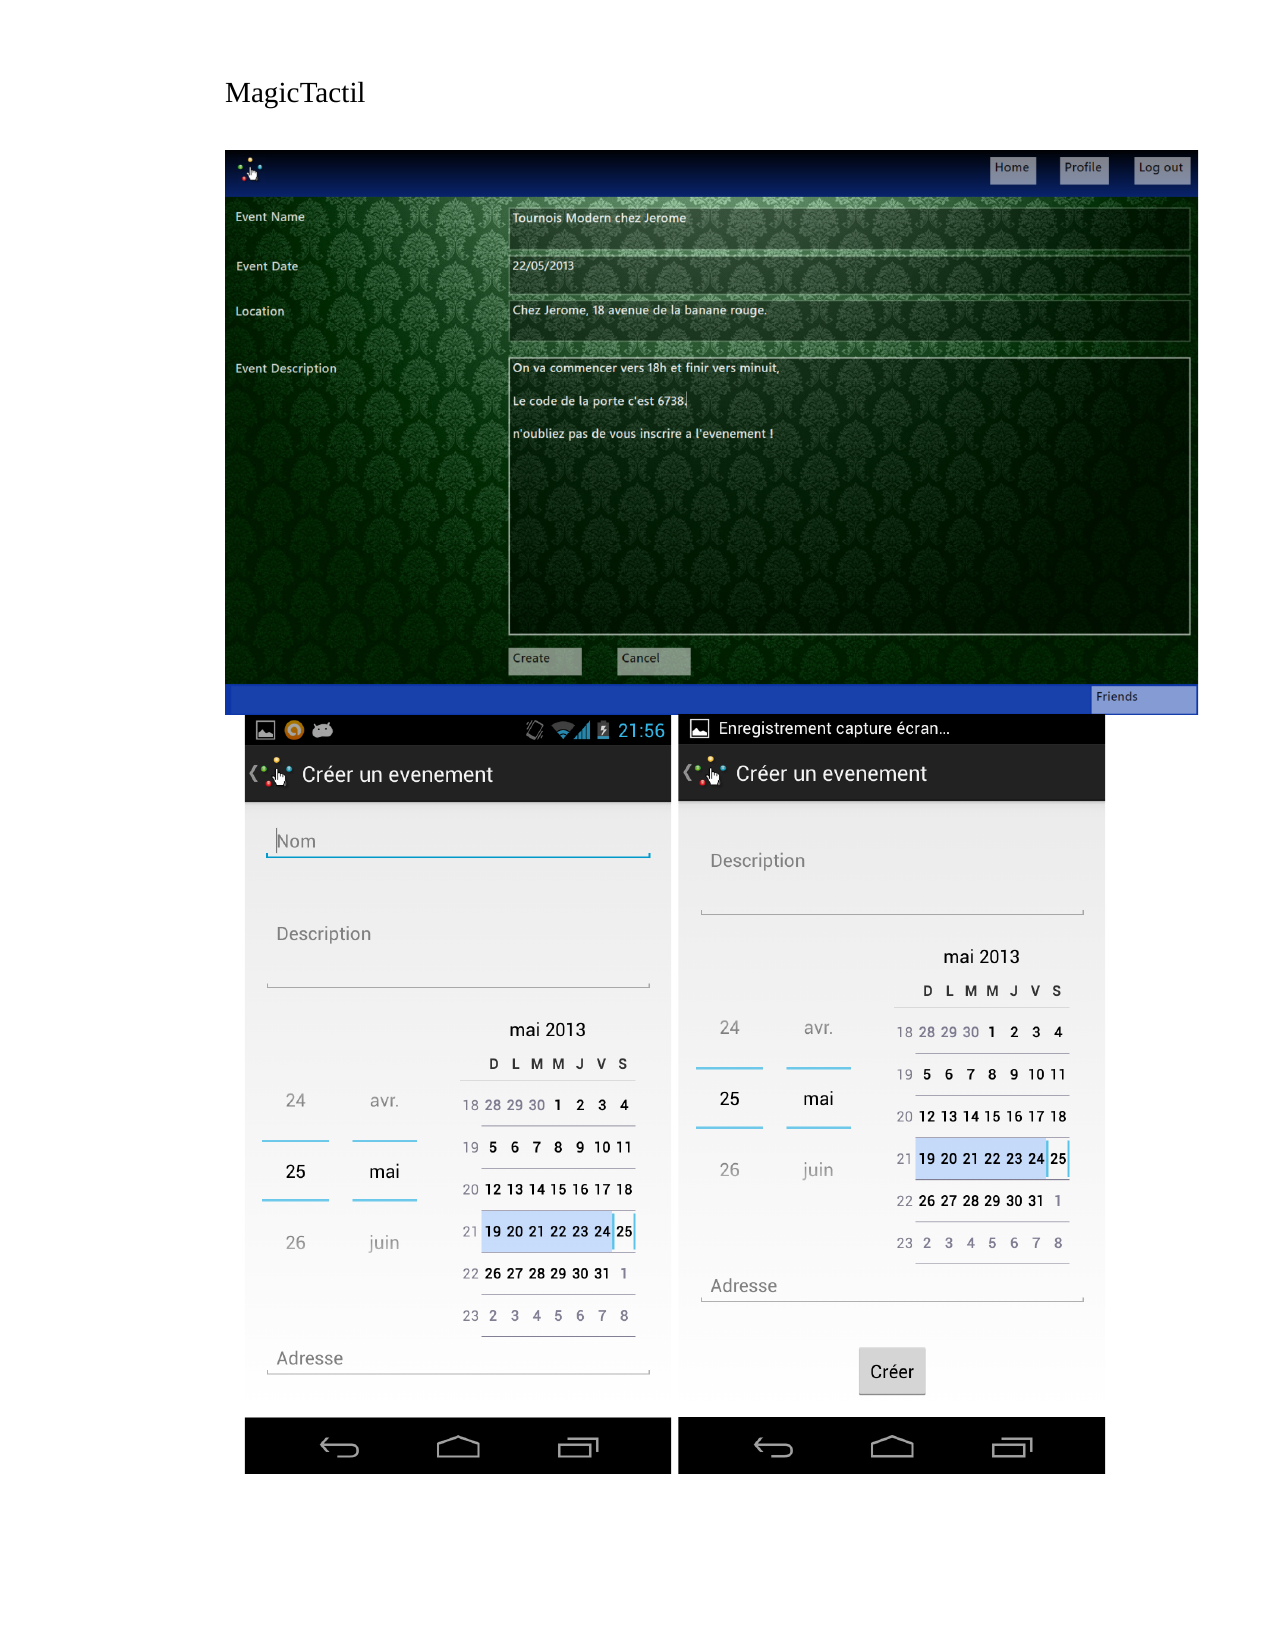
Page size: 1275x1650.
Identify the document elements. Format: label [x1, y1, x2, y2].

picture [225, 150, 1199, 1474]
